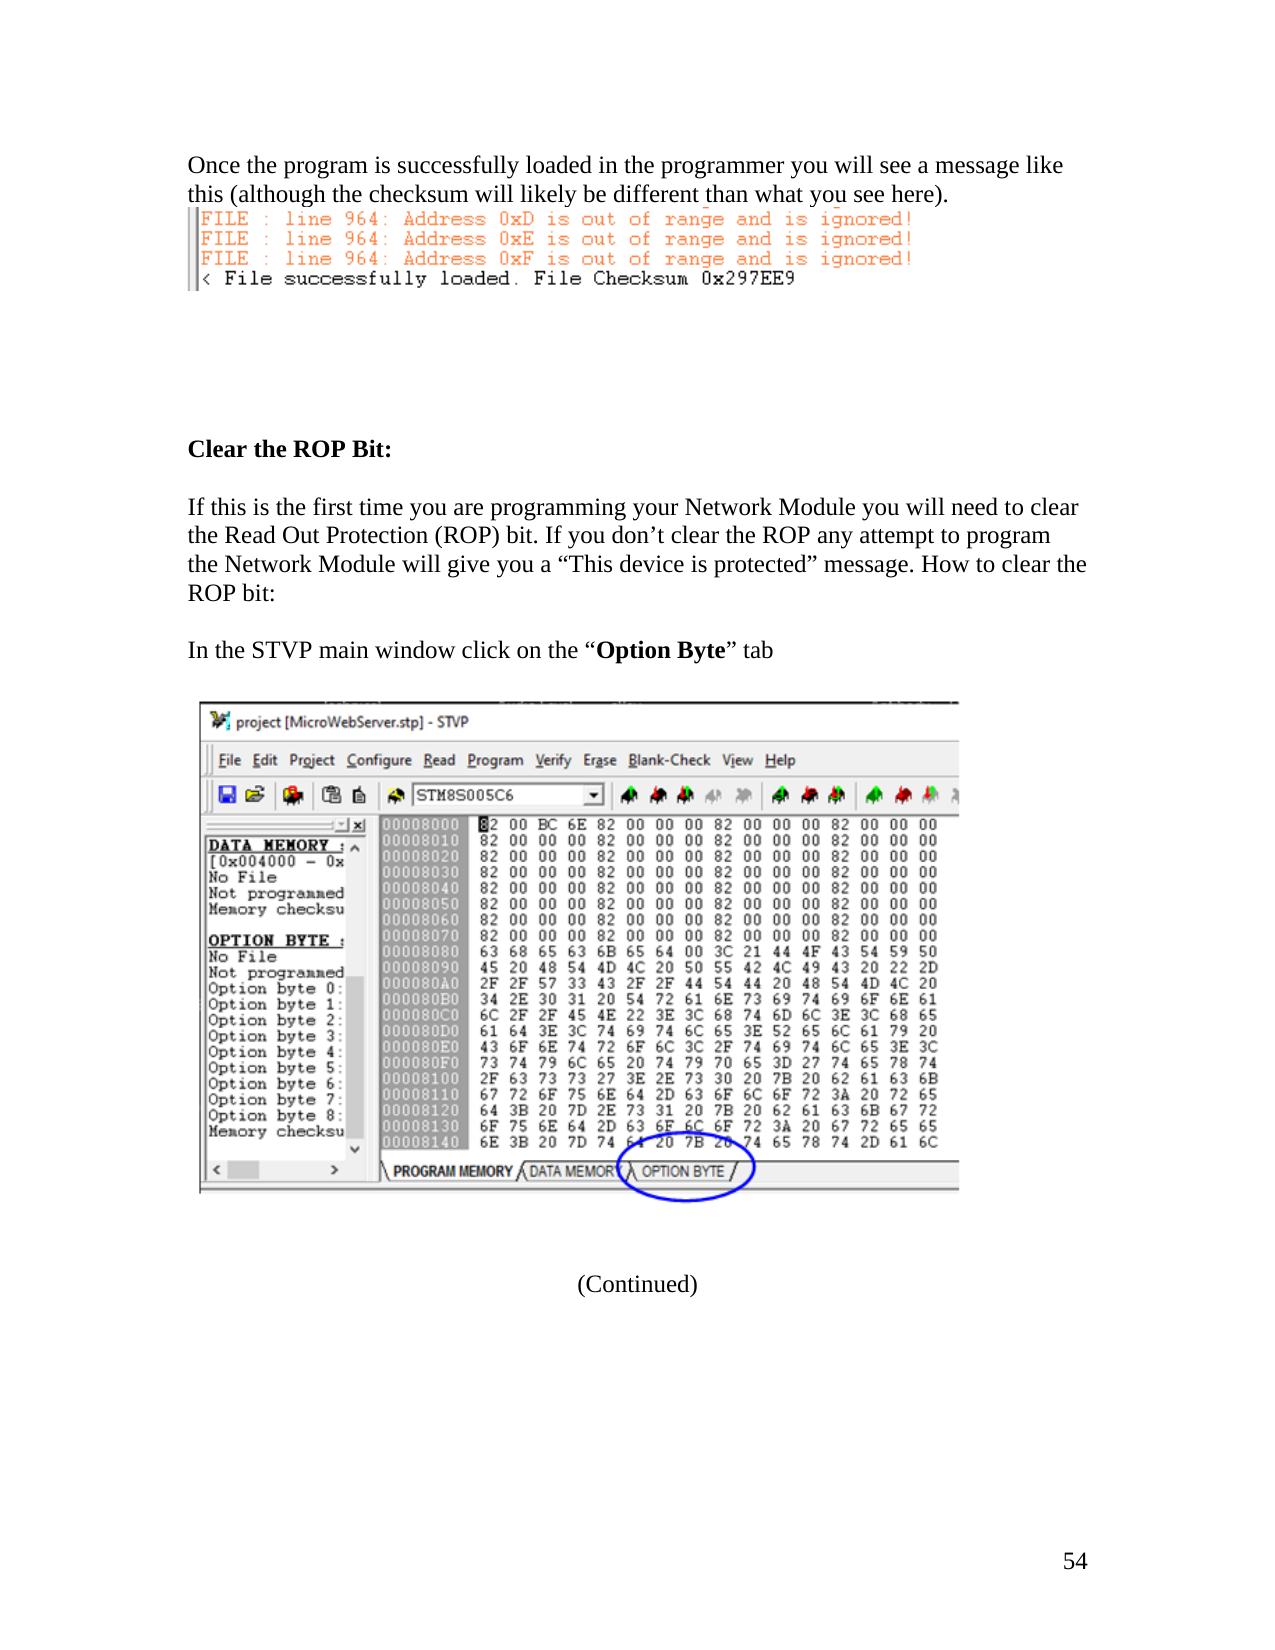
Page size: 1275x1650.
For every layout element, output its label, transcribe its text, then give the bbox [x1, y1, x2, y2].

text In the STVP main window click on the “Option Byte” tab [187, 635, 1087, 664]
picture [187, 692, 976, 1212]
picture [187, 207, 1063, 291]
text Once the program is successfully loaded in the programmer you will see a message like this (although the checksum will likely be different than what you see here). [187, 150, 1087, 207]
text Clear the ROP Bit: [187, 434, 1087, 463]
text (Continued) [187, 1269, 1087, 1298]
text If this is the first time you are programming your Network Module you will need to clear the Read Out Protection (ROP) bit. If you don’t clear the ROP any attempt to program the Network Module will give you a “This device is protected” message. How to clear the ROP bit: [187, 492, 1087, 607]
